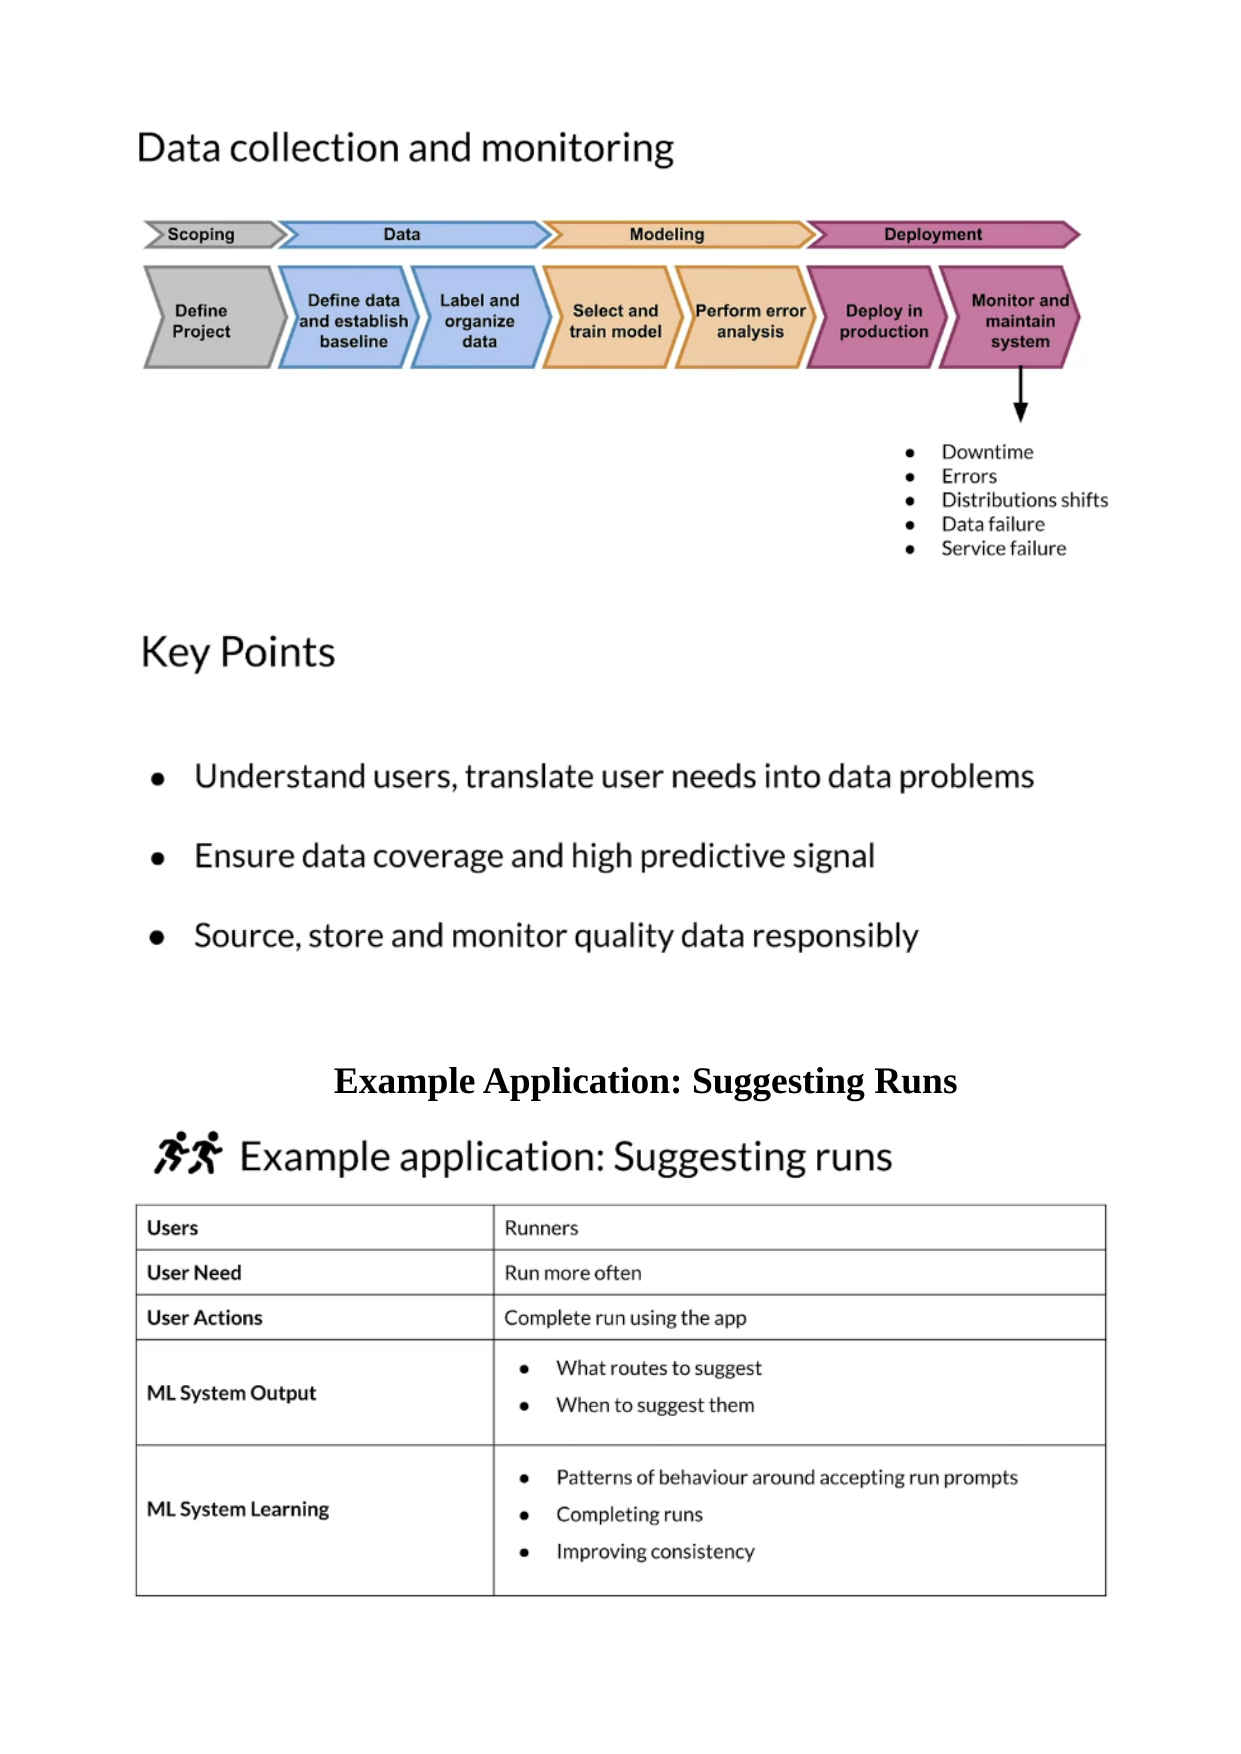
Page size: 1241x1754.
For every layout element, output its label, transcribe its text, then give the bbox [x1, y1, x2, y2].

picture [118, 1114, 1123, 1608]
picture [118, 118, 1123, 567]
subtitle Example Application: Suggesting Runs [118, 1059, 1122, 1102]
picture [118, 624, 1123, 977]
